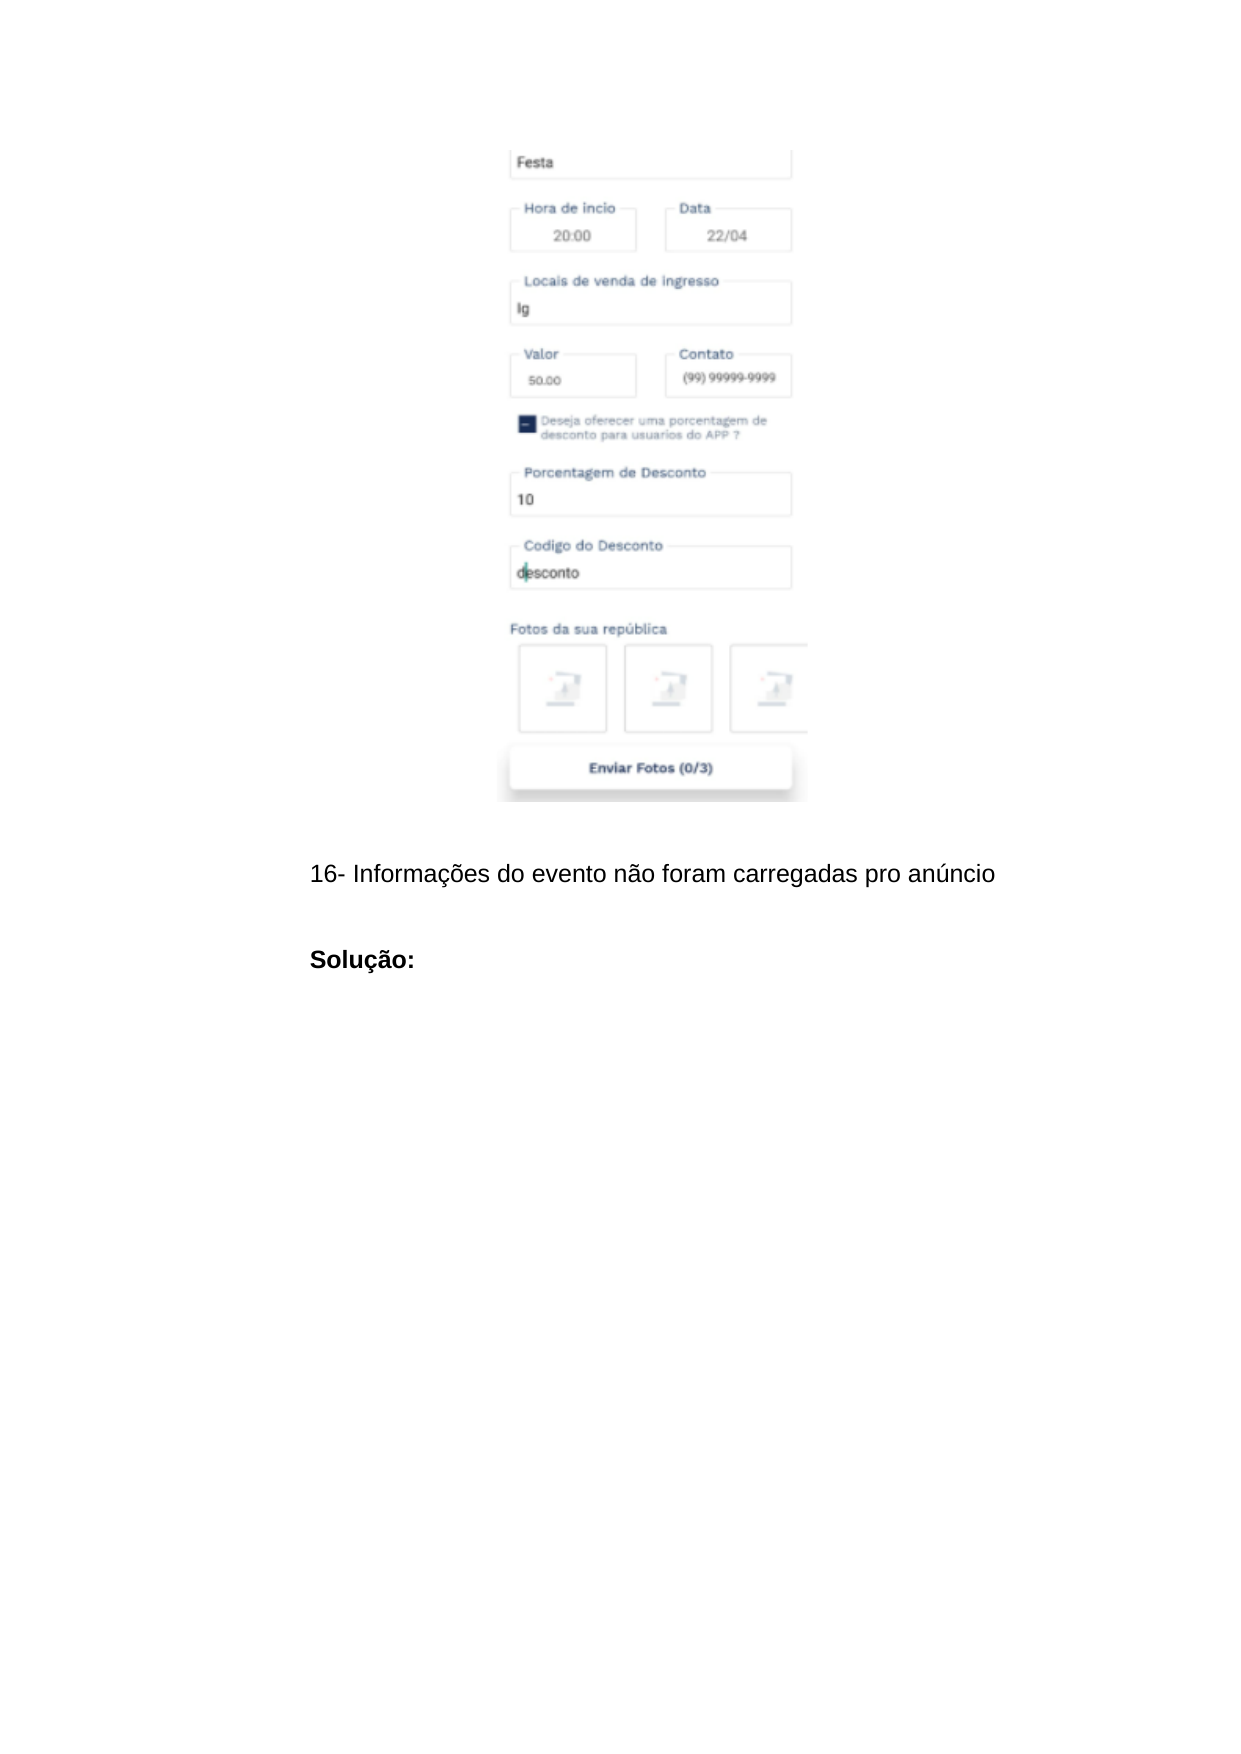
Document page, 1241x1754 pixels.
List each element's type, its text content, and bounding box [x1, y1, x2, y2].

picture [496, 150, 808, 802]
text 16- Informações do evento não foram carregadas pro anúncio [233, 859, 1090, 888]
text Solução: [233, 945, 1090, 974]
